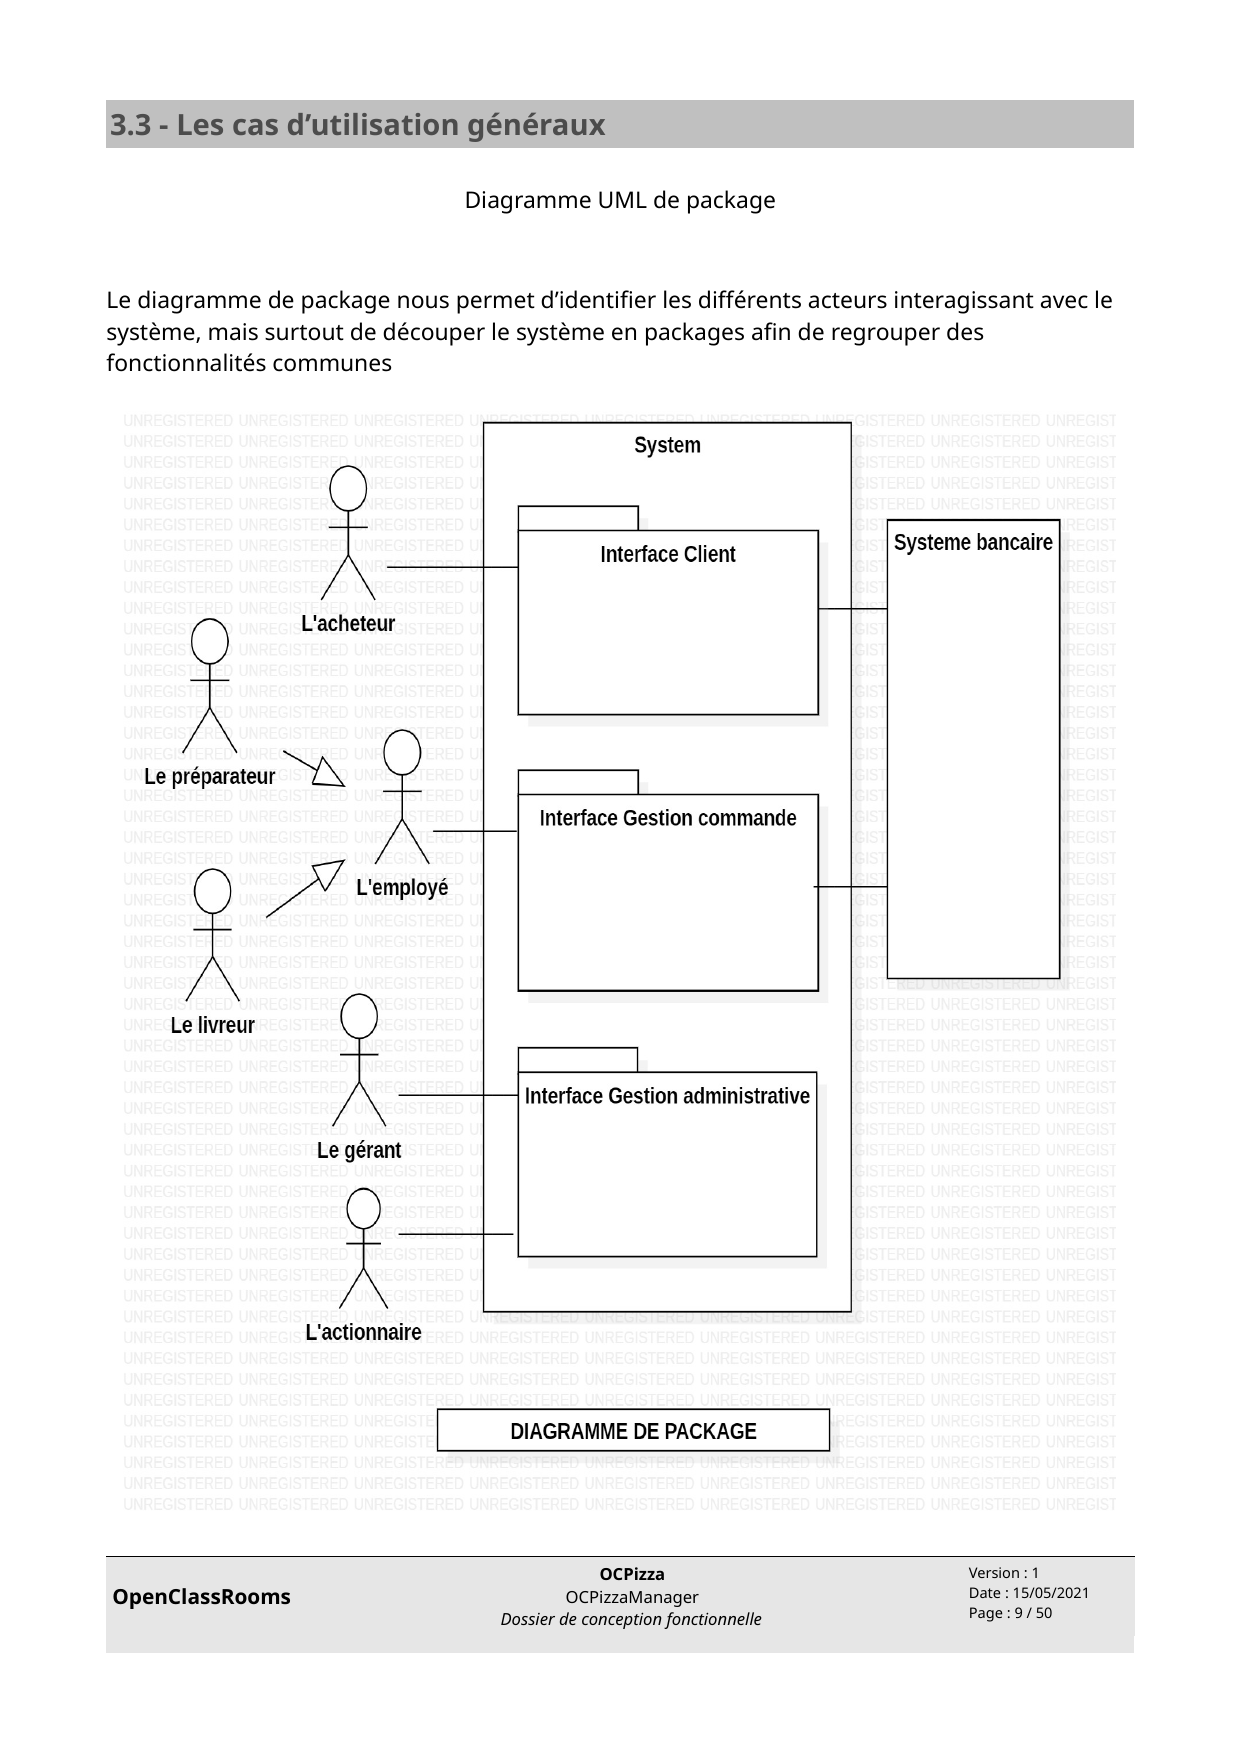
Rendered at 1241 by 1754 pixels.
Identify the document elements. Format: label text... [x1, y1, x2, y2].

text Diagramme UML de package [106, 184, 1134, 247]
text Le diagramme de package nous permet d’identifier les différents acteurs interagissant avec le système, mais surtout de découper le système en packages afin de regrouper des fonctionnalités communes [106, 284, 1134, 378]
subtitle Les cas d’utilisation généraux [107, 101, 1133, 147]
picture [123, 405, 1116, 1520]
